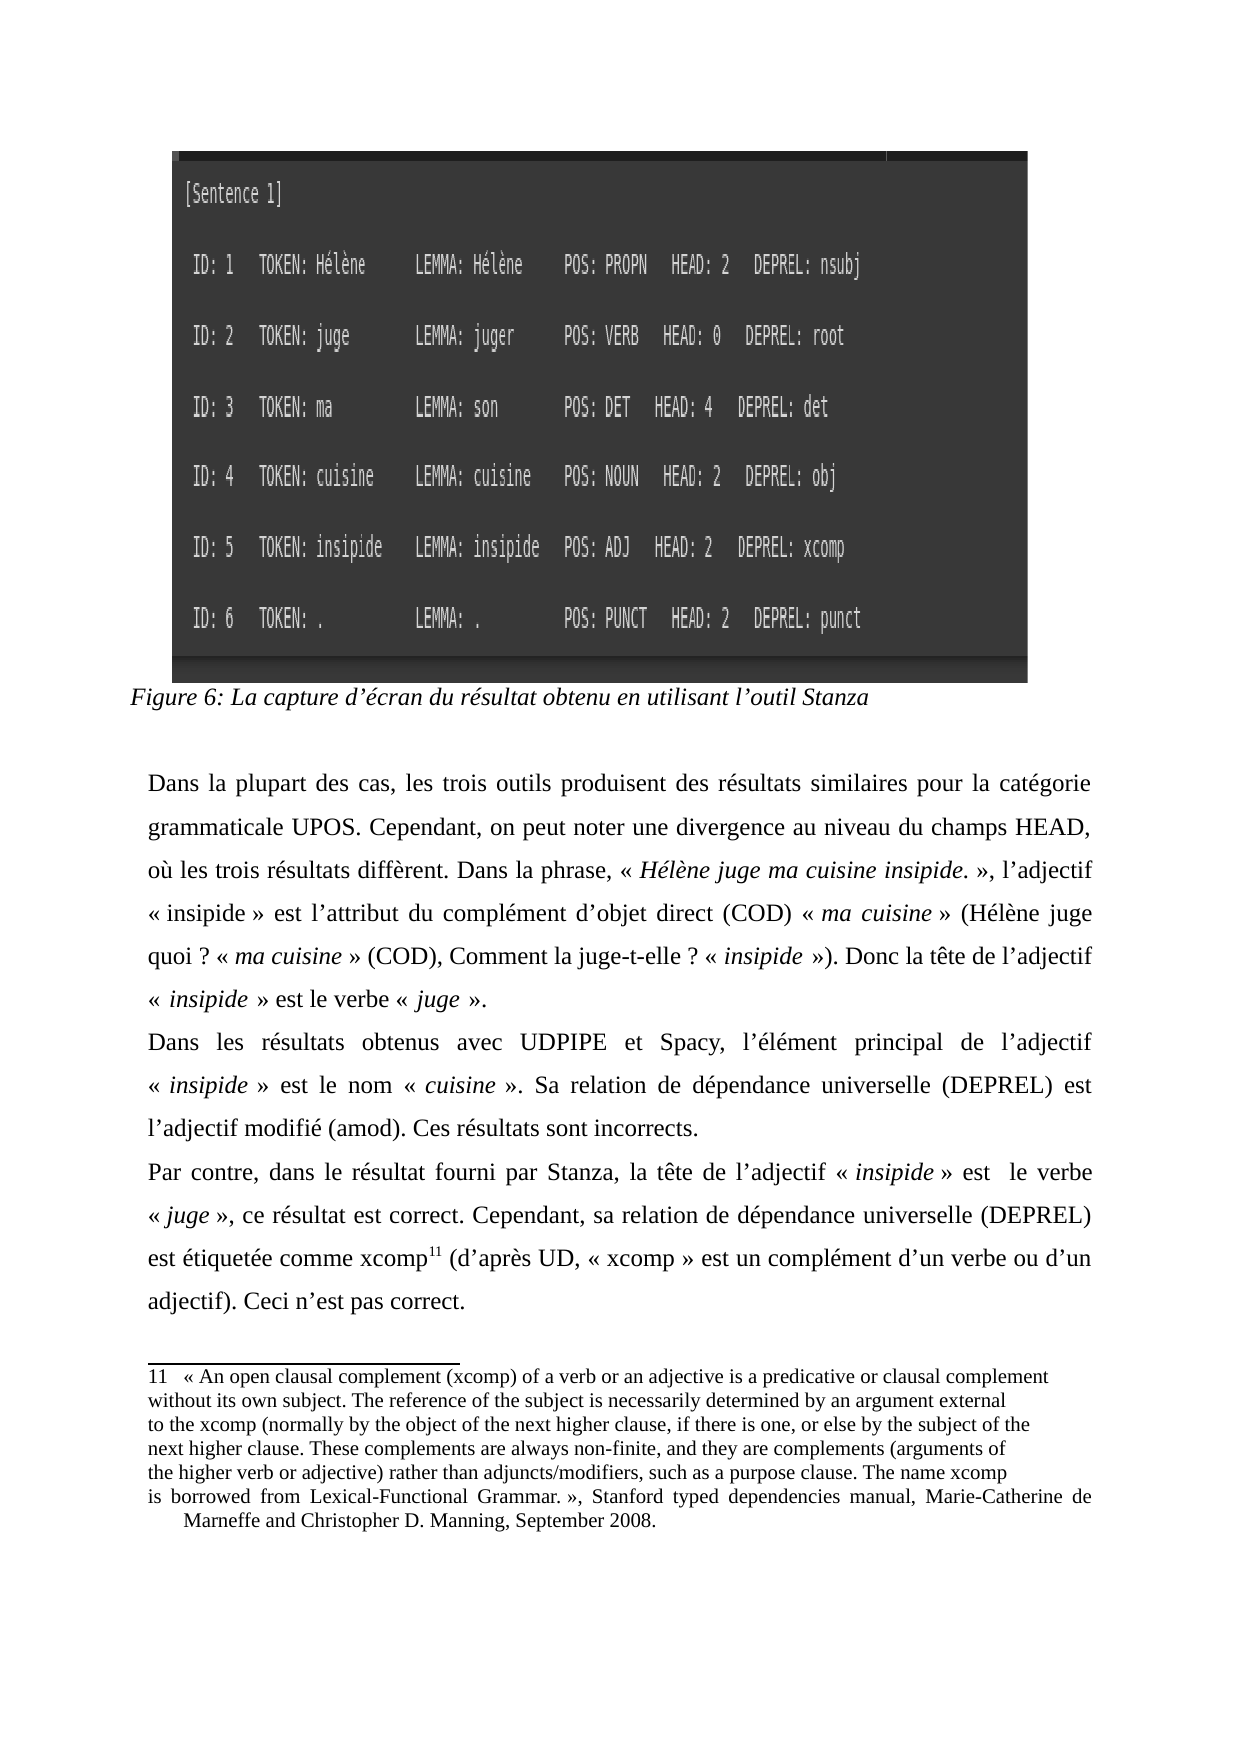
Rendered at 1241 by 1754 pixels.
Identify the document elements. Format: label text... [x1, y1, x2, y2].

text is borrowed from Lexical-Functional Grammar. », Stanford typed dependencies manual, Marie-Catherine de Marneffe and Christopher D. Manning, September 2008. [148, 1484, 1092, 1532]
text Dans la plupart des cas, les trois outils produisent des résultats similaires pour la catégorie grammaticale UPOS. Cependant, on peut noter une divergence au niveau du champs HEAD, où les trois résultats diffèrent. Dans la phrase, « Hélène juge ma cuisine insipide. », l’adjectif « insipide » est l’attribut du complément d’objet direct (COD) « ma cuisine » (Hélène juge quoi ? « ma cuisine » (COD), Comment la juge-t-elle ? « insipide »). Donc la tête de l’adjectif « insipide » est le verbe « juge ». [148, 768, 1092, 1013]
text Figure 6: La capture d’écran du résultat obtenu en utilisant l’outil Stanza [130, 147, 1071, 711]
text Par contre, dans le résultat fourni par Stanza, la tête de l’adjectif « insipide » est le verbe « juge », ce résultat est correct. Cependant, sa relation de dépendance universelle (DEPREL) est étiquetée comme xcomp (d’après UD, « xcomp » est un complément d’un verbe ou d’un adjectif). Ceci n’est pas correct. [148, 1157, 1092, 1315]
picture [172, 151, 1028, 683]
text Dans les résultats obtenus avec UDPIPE et Spacy, l’élément principal de l’adjectif « insipide » est le nom « cuisine ». Sa relation de dépendance universelle (DEPREL) est l’adjectif modifié (amod). Ces résultats sont incorrects. [148, 1027, 1092, 1142]
text to the xcomp (normally by the object of the next higher clause, if there is one, or else by the subject of the [148, 1412, 1092, 1436]
text « An open clausal complement (xcomp) of a verb or an adjective is a predicative or clausal complement [148, 1364, 1092, 1388]
text next higher clause. These complements are always non-finite, and they are complements (arguments of [148, 1436, 1092, 1460]
text the higher verb or adjective) rather than adjuncts/modifiers, such as a purpose clause. The name xcomp [148, 1460, 1092, 1484]
text without its own subject. The reference of the subject is necessarily determined by an argument external [148, 1388, 1092, 1412]
